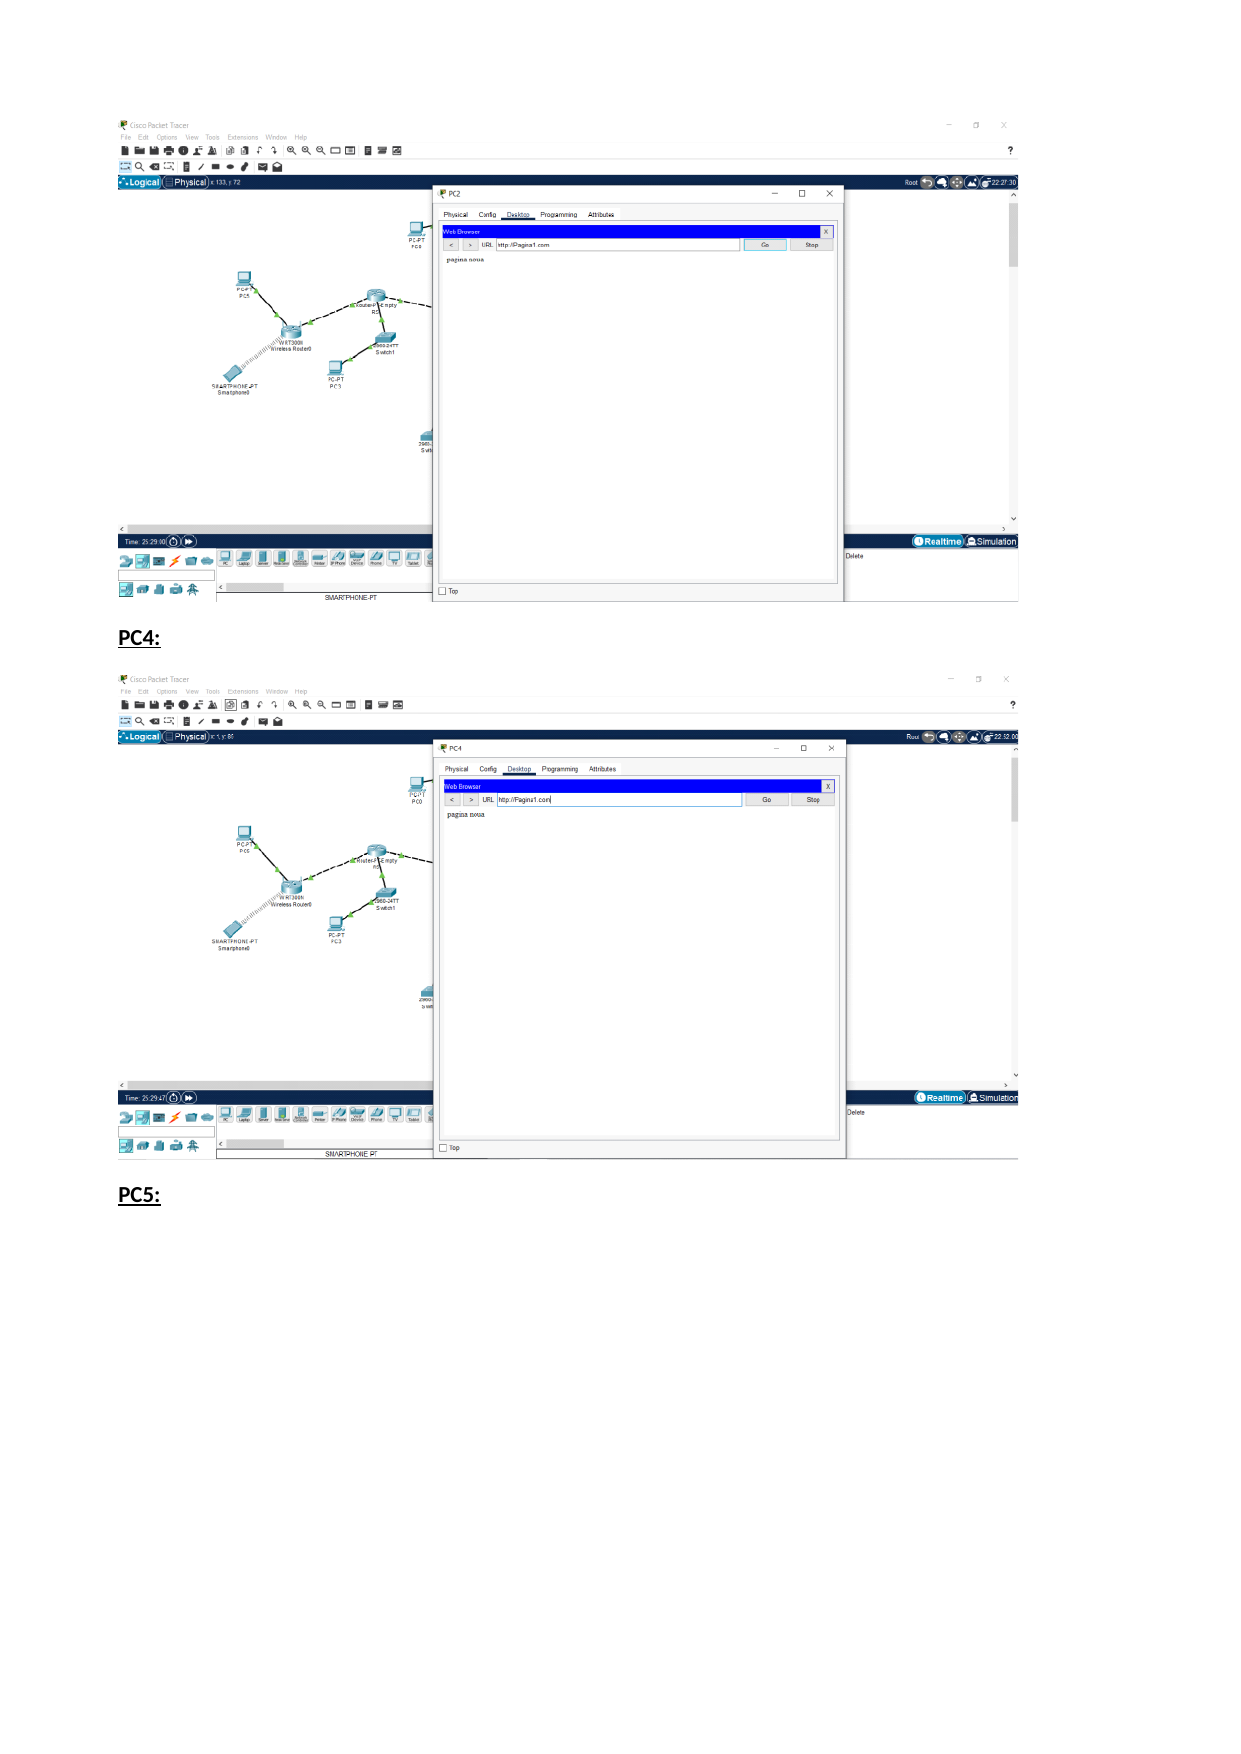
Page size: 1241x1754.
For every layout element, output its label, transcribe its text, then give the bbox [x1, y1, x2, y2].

text PC4: [118, 623, 1122, 651]
text PC5: [118, 1180, 1122, 1208]
